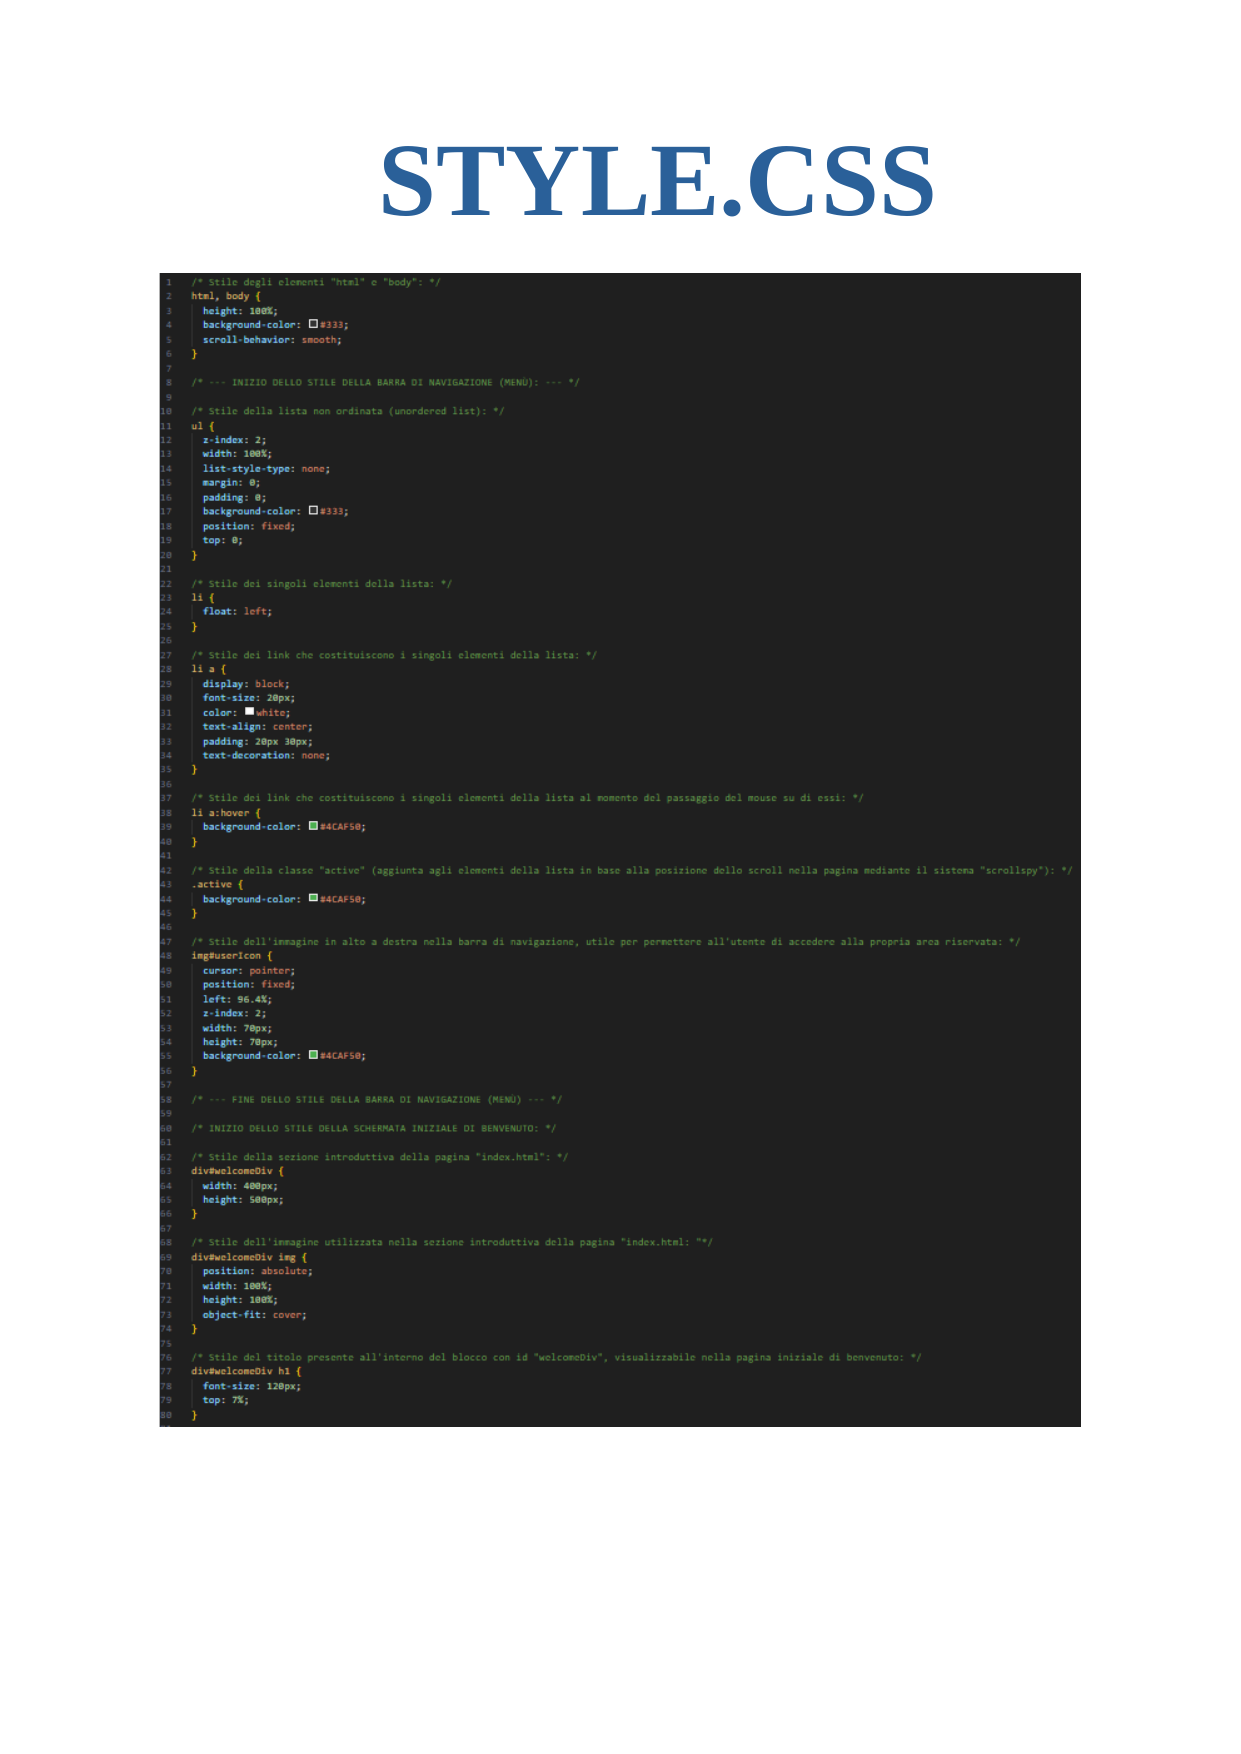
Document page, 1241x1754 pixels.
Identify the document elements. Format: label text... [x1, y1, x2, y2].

list STYLE.CSS [156, 118, 1122, 238]
picture [159, 273, 1081, 1427]
